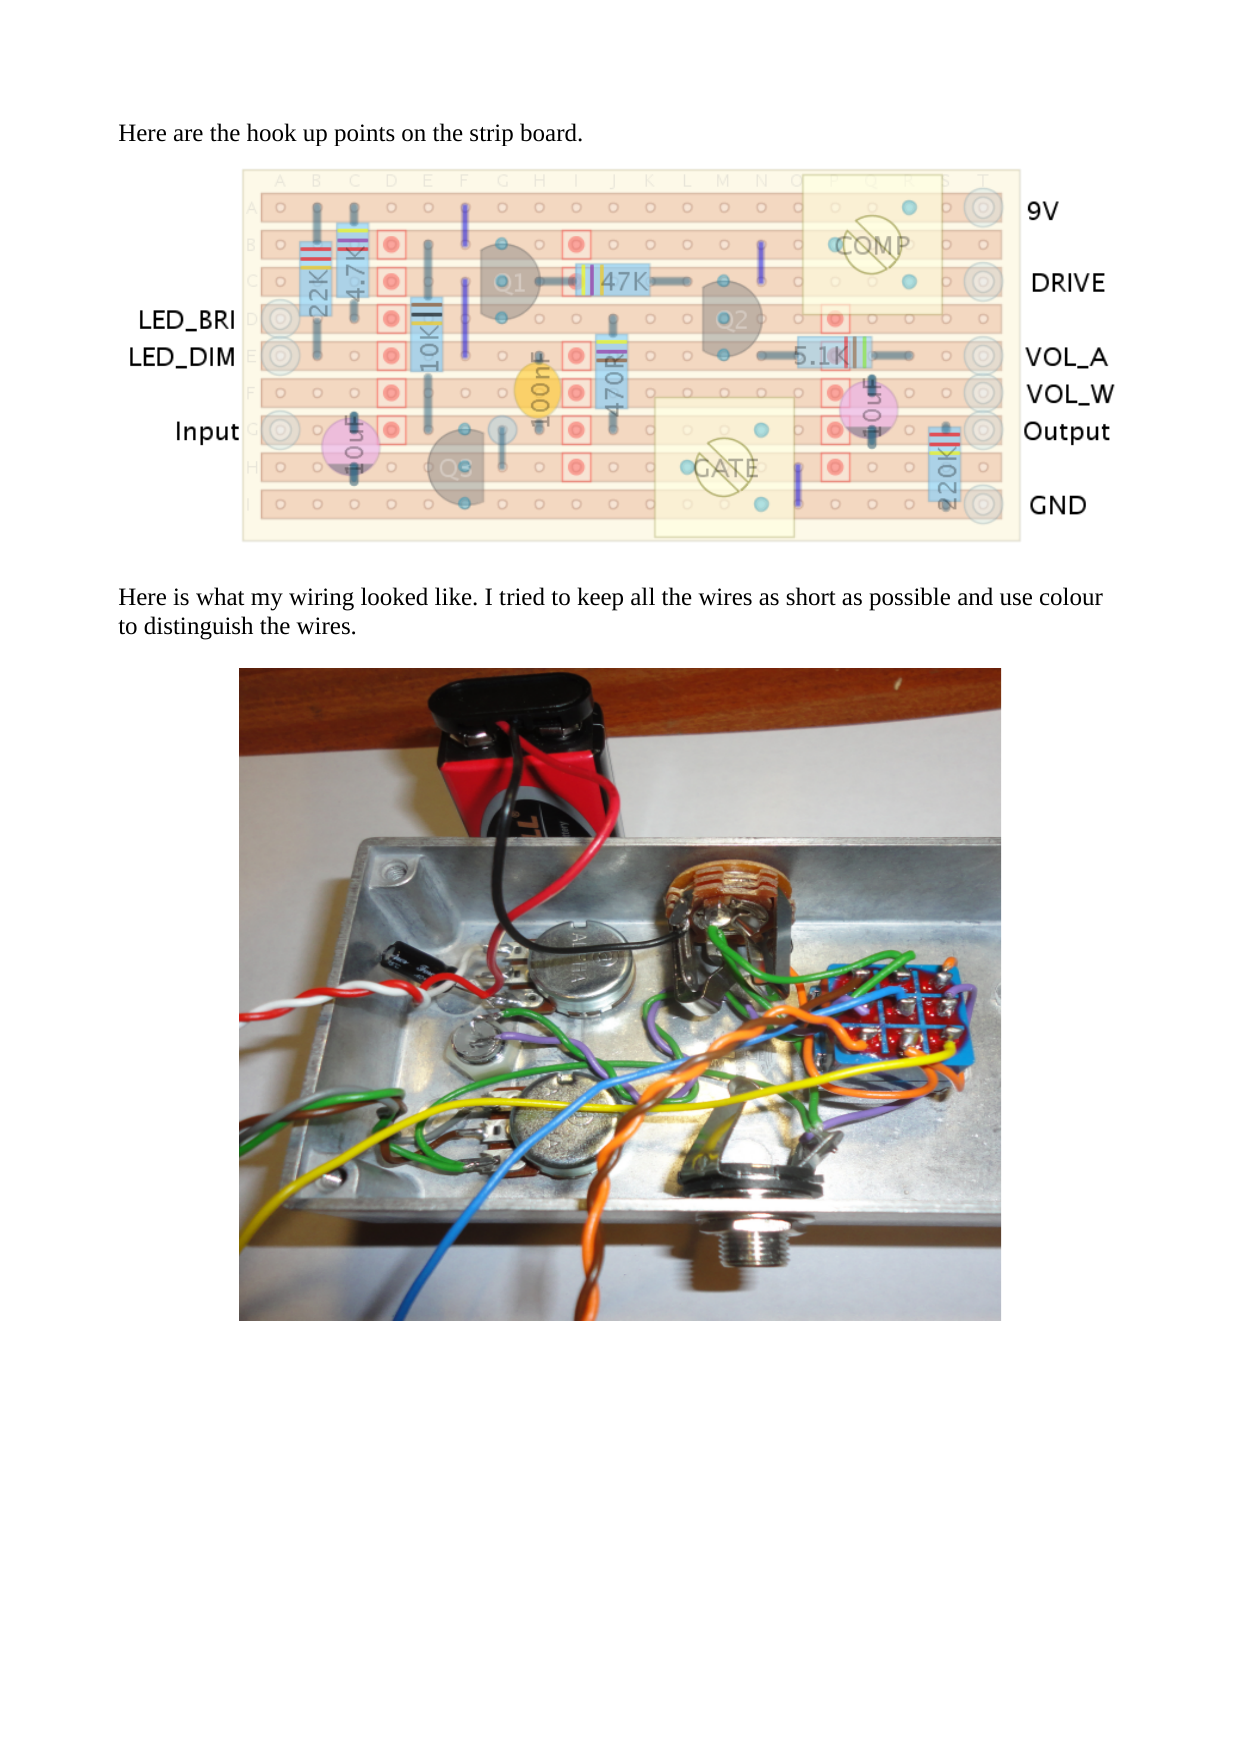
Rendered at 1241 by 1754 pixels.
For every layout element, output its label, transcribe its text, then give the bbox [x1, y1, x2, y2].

text Here is what my wiring looked like. I tried to keep all the wires as short as possible and use colour to distinguish the wires. [118, 582, 1122, 640]
text Here are the hook up points on the strip board. [118, 118, 1122, 146]
